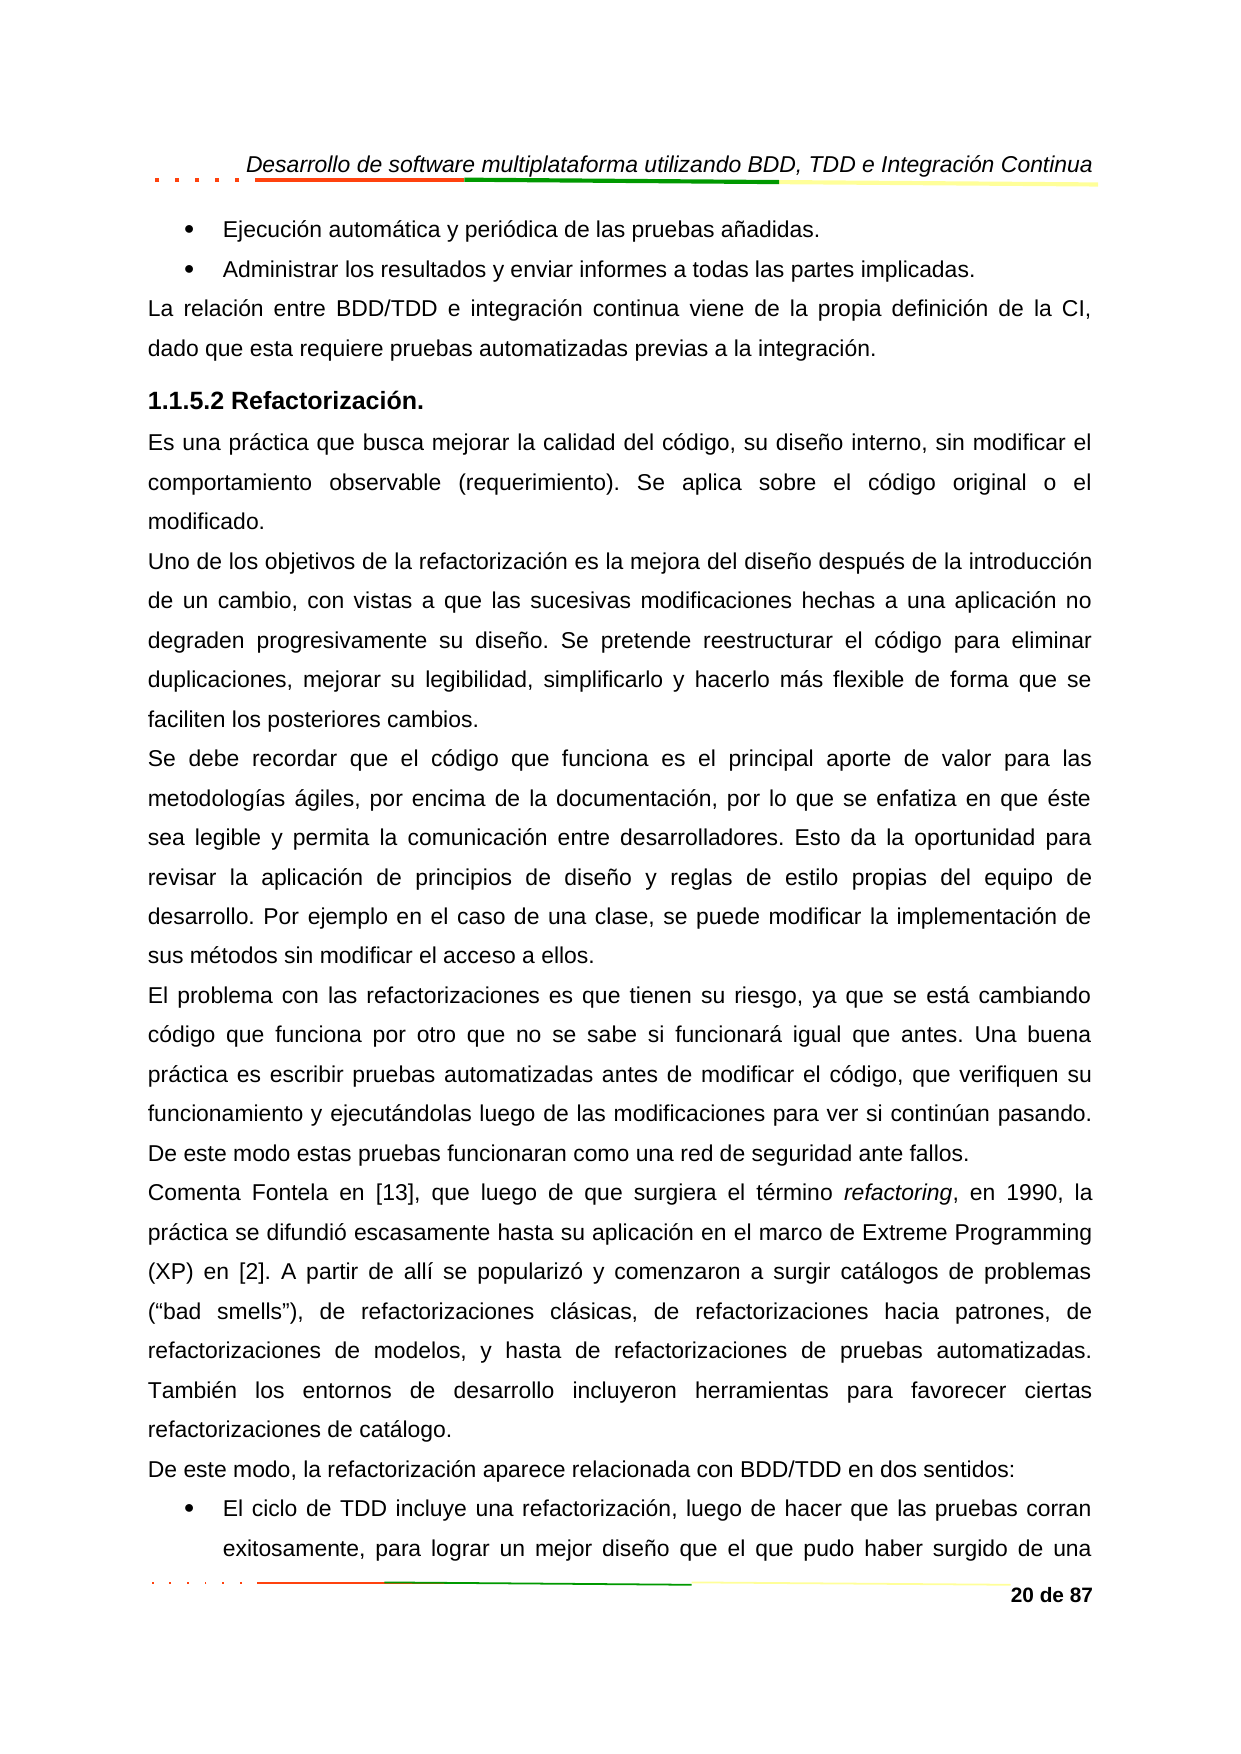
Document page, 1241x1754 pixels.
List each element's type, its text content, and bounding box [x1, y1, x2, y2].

text La relación entre BDD/TDD e integración continua viene de la propia definición de la CI, dado que esta requiere pruebas automatizadas previas a la integración. [148, 295, 1093, 361]
text Se debe recordar que el código que funciona es el principal aporte de valor para las metodologías ágiles, por encima de la documentación, por lo que se enfatiza en que éste sea legible y permita la comunicación entre desarrolladores. Esto da la oportunidad para revisar la aplicación de principios de diseño y reglas de estilo propias del equipo de desarrollo. Por ejemplo en el caso de una clase, se puede modificar la implementación de sus métodos sin modificar el acceso a ellos. [148, 745, 1093, 969]
text 1.1.5.2 Refactorización. [148, 386, 1093, 415]
text Es una práctica que busca mejorar la calidad del código, su diseño interno, sin modificar el comportamiento observable (requerimiento). Se aplica sobre el código original o el modificado. [148, 429, 1093, 534]
list Ejecución automática y periódica de las pruebas añadidas. [185, 216, 1093, 243]
text El problema con las refactorizaciones es que tienen su riesgo, ya que se está cambiando código que funciona por otro que no se sabe si funcionará igual que antes. Una buena práctica es escribir pruebas automatizadas antes de modificar el código, que verifiquen su funcionamiento y ejecutándolas luego de las modificaciones para ver si continúan pasando. De este modo estas pruebas funcionaran como una red de seguridad ante fallos. [148, 982, 1093, 1166]
list El ciclo de TDD incluye una refactorización, luego de hacer que las pruebas corran exitosamente, para lograr un mejor diseño que el que pudo haber surgido de una [185, 1495, 1093, 1561]
text De este modo, la refactorización aparece relacionada con BDD/TDD en dos sentidos: [148, 1456, 1093, 1482]
list Administrar los resultados y enviar informes a todas las partes implicadas. [185, 256, 1093, 282]
text Comenta Fontela en [13], que luego de que surgiera el término refactoring, en 1990, la práctica se difundió escasamente hasta su aplicación en el marco de Extreme Programming (XP) en [2]. A partir de allí se popularizó y comenzaron a surgir catálogos de problemas (“bad smells”), de refactorizaciones clásicas, de refactorizaciones hacia patrones, de refactorizaciones de modelos, y hasta de refactorizaciones de pruebas automatizadas. También los entornos de desarrollo incluyeron herramientas para favorecer ciertas refactorizaciones de catálogo. [148, 1179, 1093, 1442]
text Uno de los objetivos de la refactorización es la mejora del diseño después de la introducción de un cambio, con vistas a que las sucesivas modificaciones hechas a una aplicación no degraden progresivamente su diseño. Se pretende reestructurar el código para eliminar duplicaciones, mejorar su legibilidad, simplificarlo y hacerlo más flexible de forma que se faciliten los posteriores cambios. [148, 548, 1093, 732]
